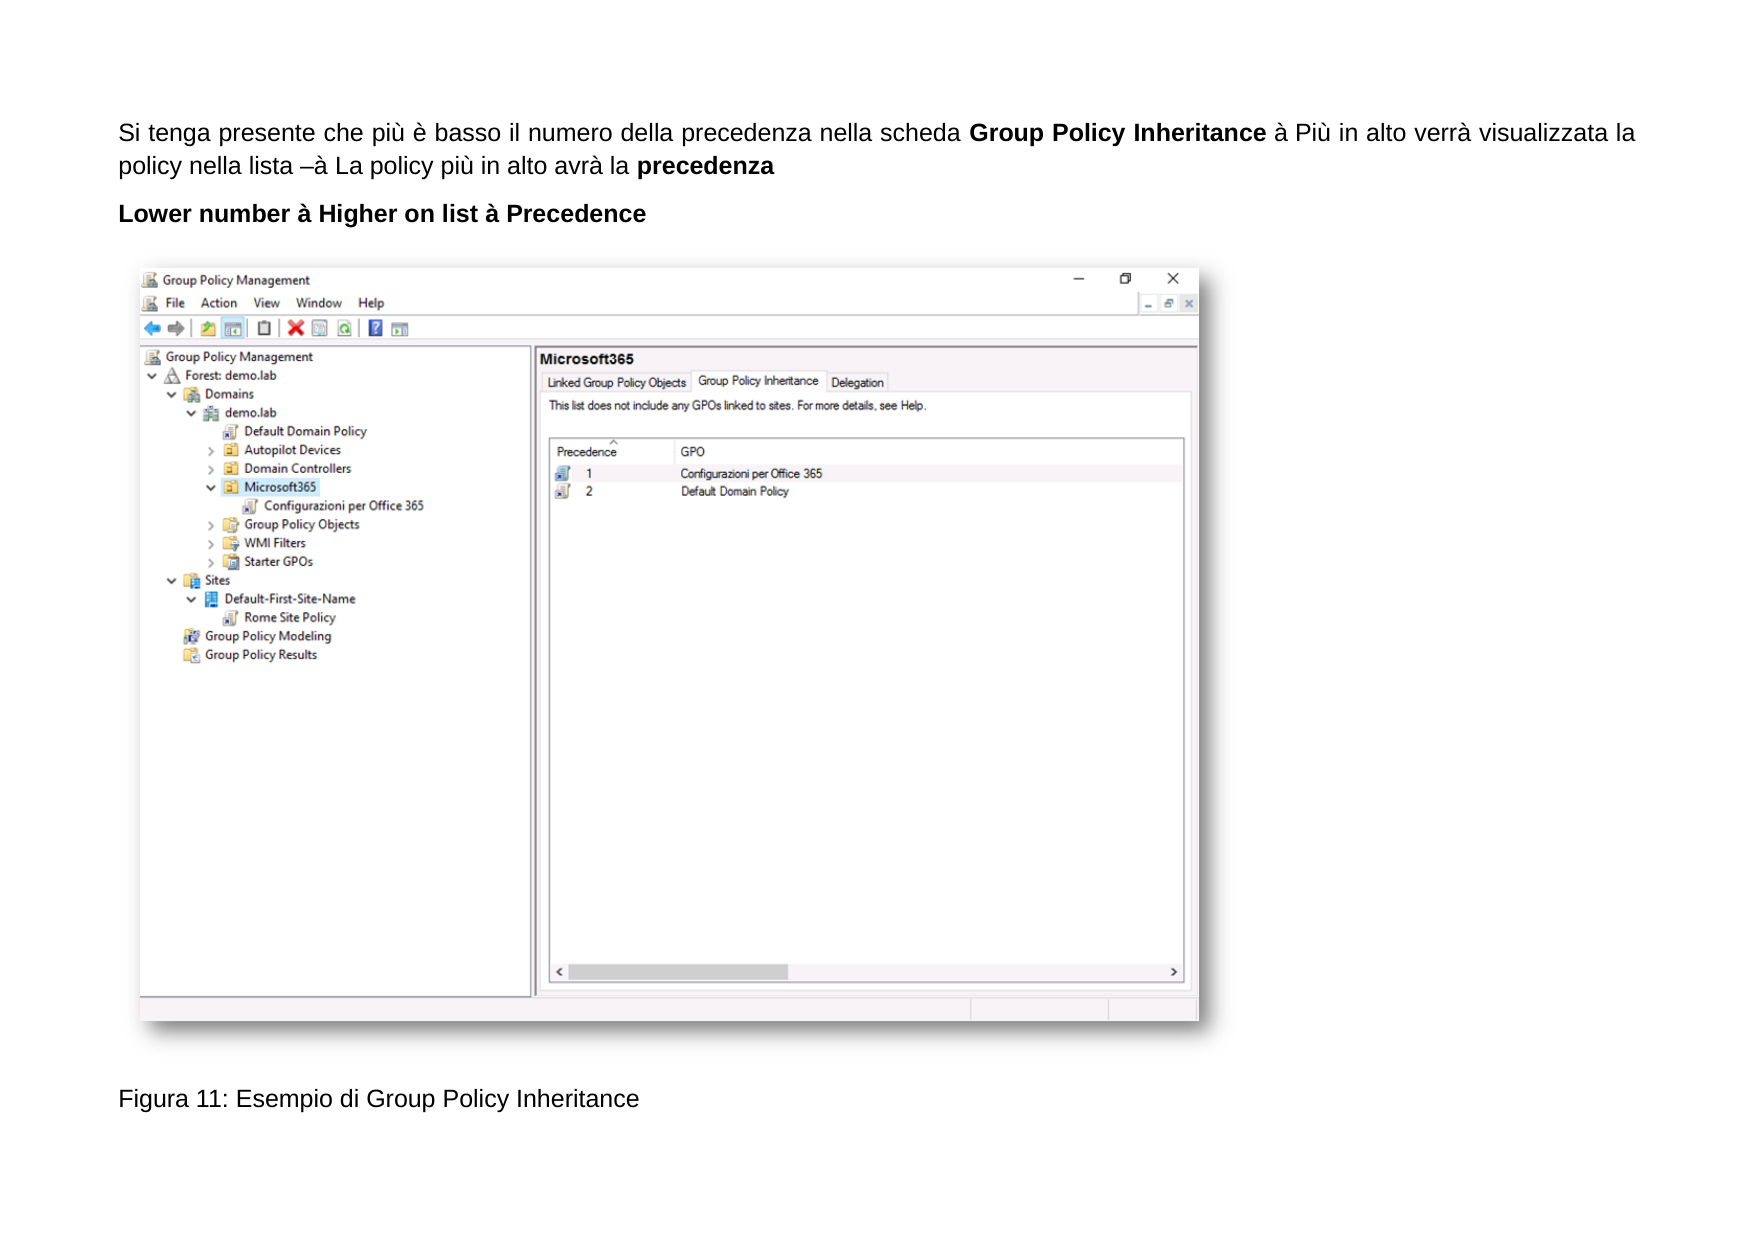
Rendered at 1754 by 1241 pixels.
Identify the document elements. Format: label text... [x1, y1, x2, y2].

text Si tenga presente che più è basso il numero della precedenza nella scheda Group Policy Inheritance à Più in alto verrà visualizzata la policy nella lista –à La policy più in alto avrà la precedenza [118, 118, 1636, 180]
text Figura 11: Esempio di Group Policy Inheritance [118, 1084, 1636, 1113]
text Lower number à Higher on list à Precedence [118, 199, 1636, 227]
picture [118, 246, 1243, 1065]
